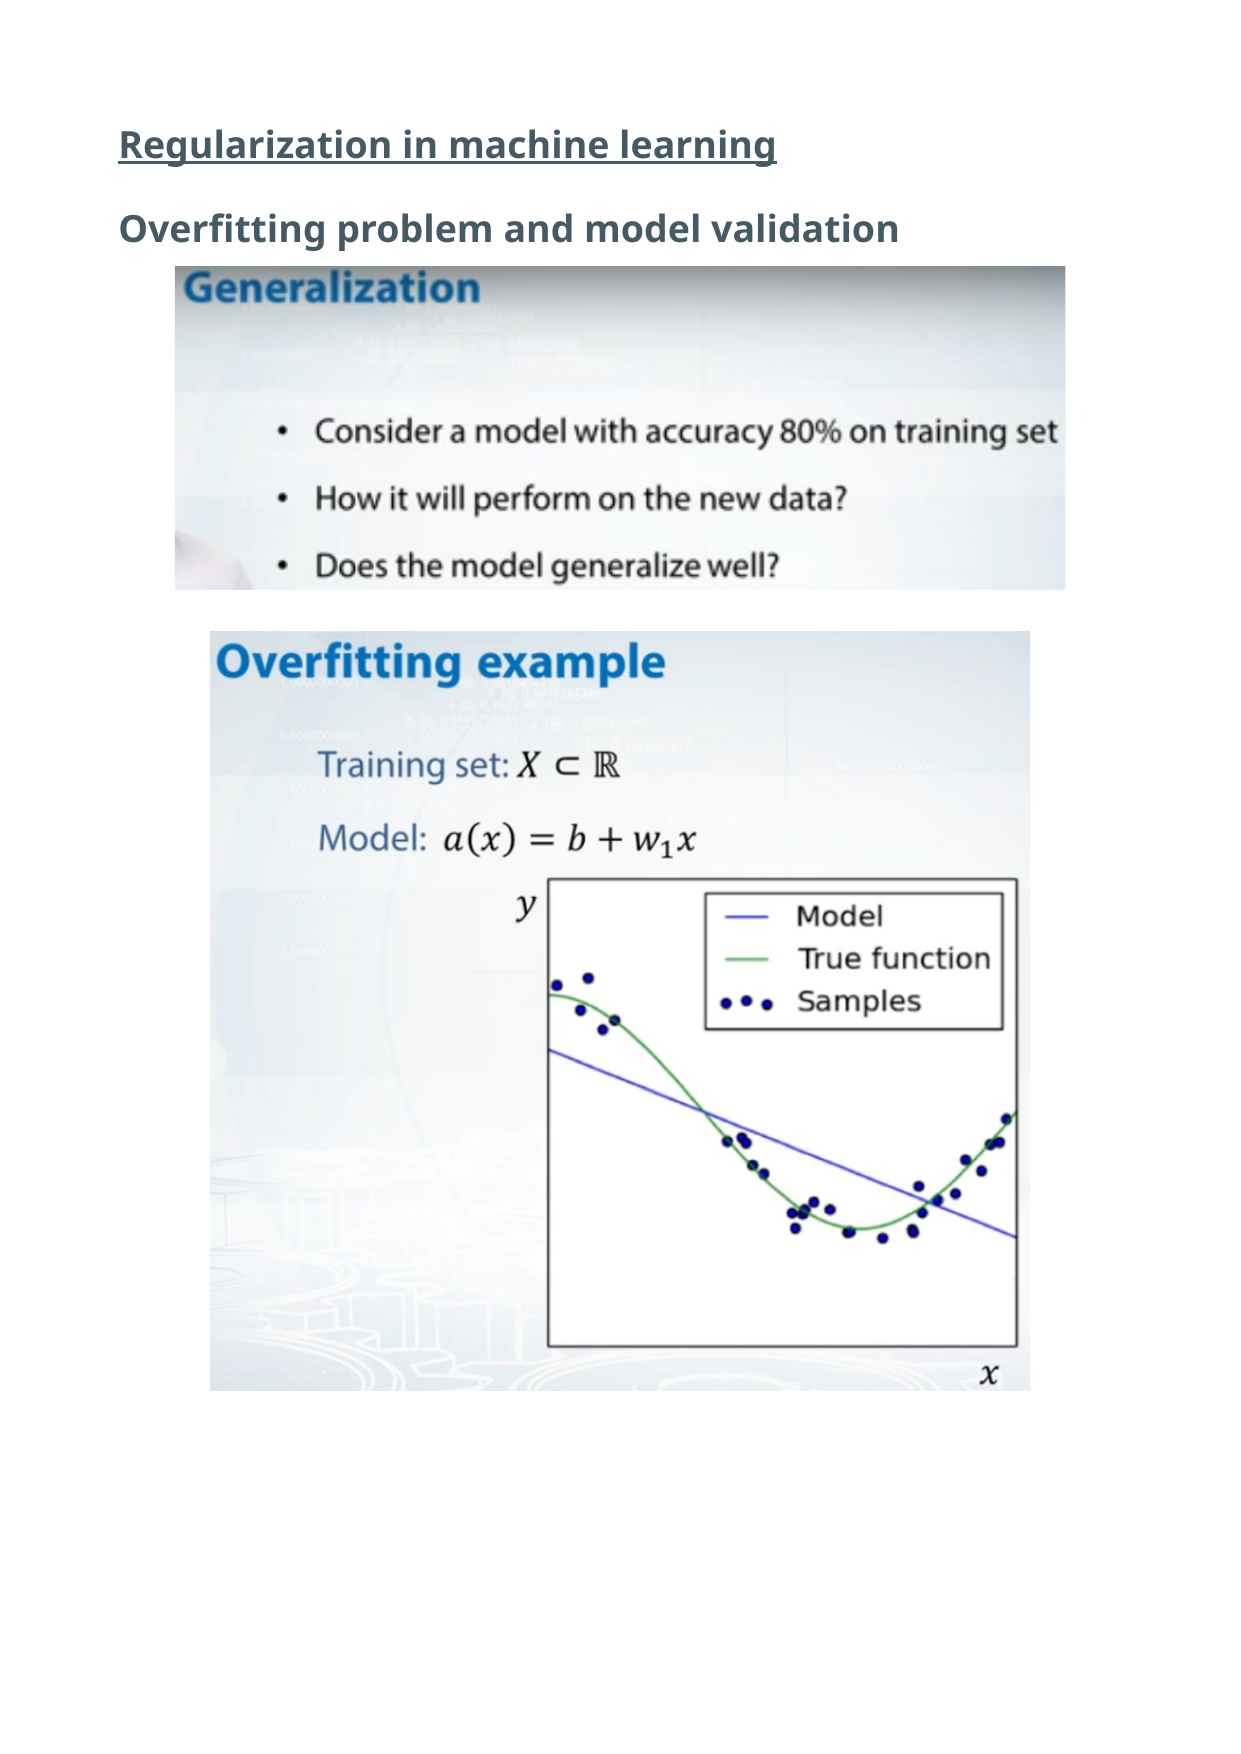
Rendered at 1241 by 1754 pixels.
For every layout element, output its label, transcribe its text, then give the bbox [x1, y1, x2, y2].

subtitle Regularization in machine learning [118, 118, 1122, 169]
subtitle Overfitting problem and model validation [118, 202, 1122, 253]
picture [174, 266, 1066, 590]
picture [209, 631, 1031, 1391]
